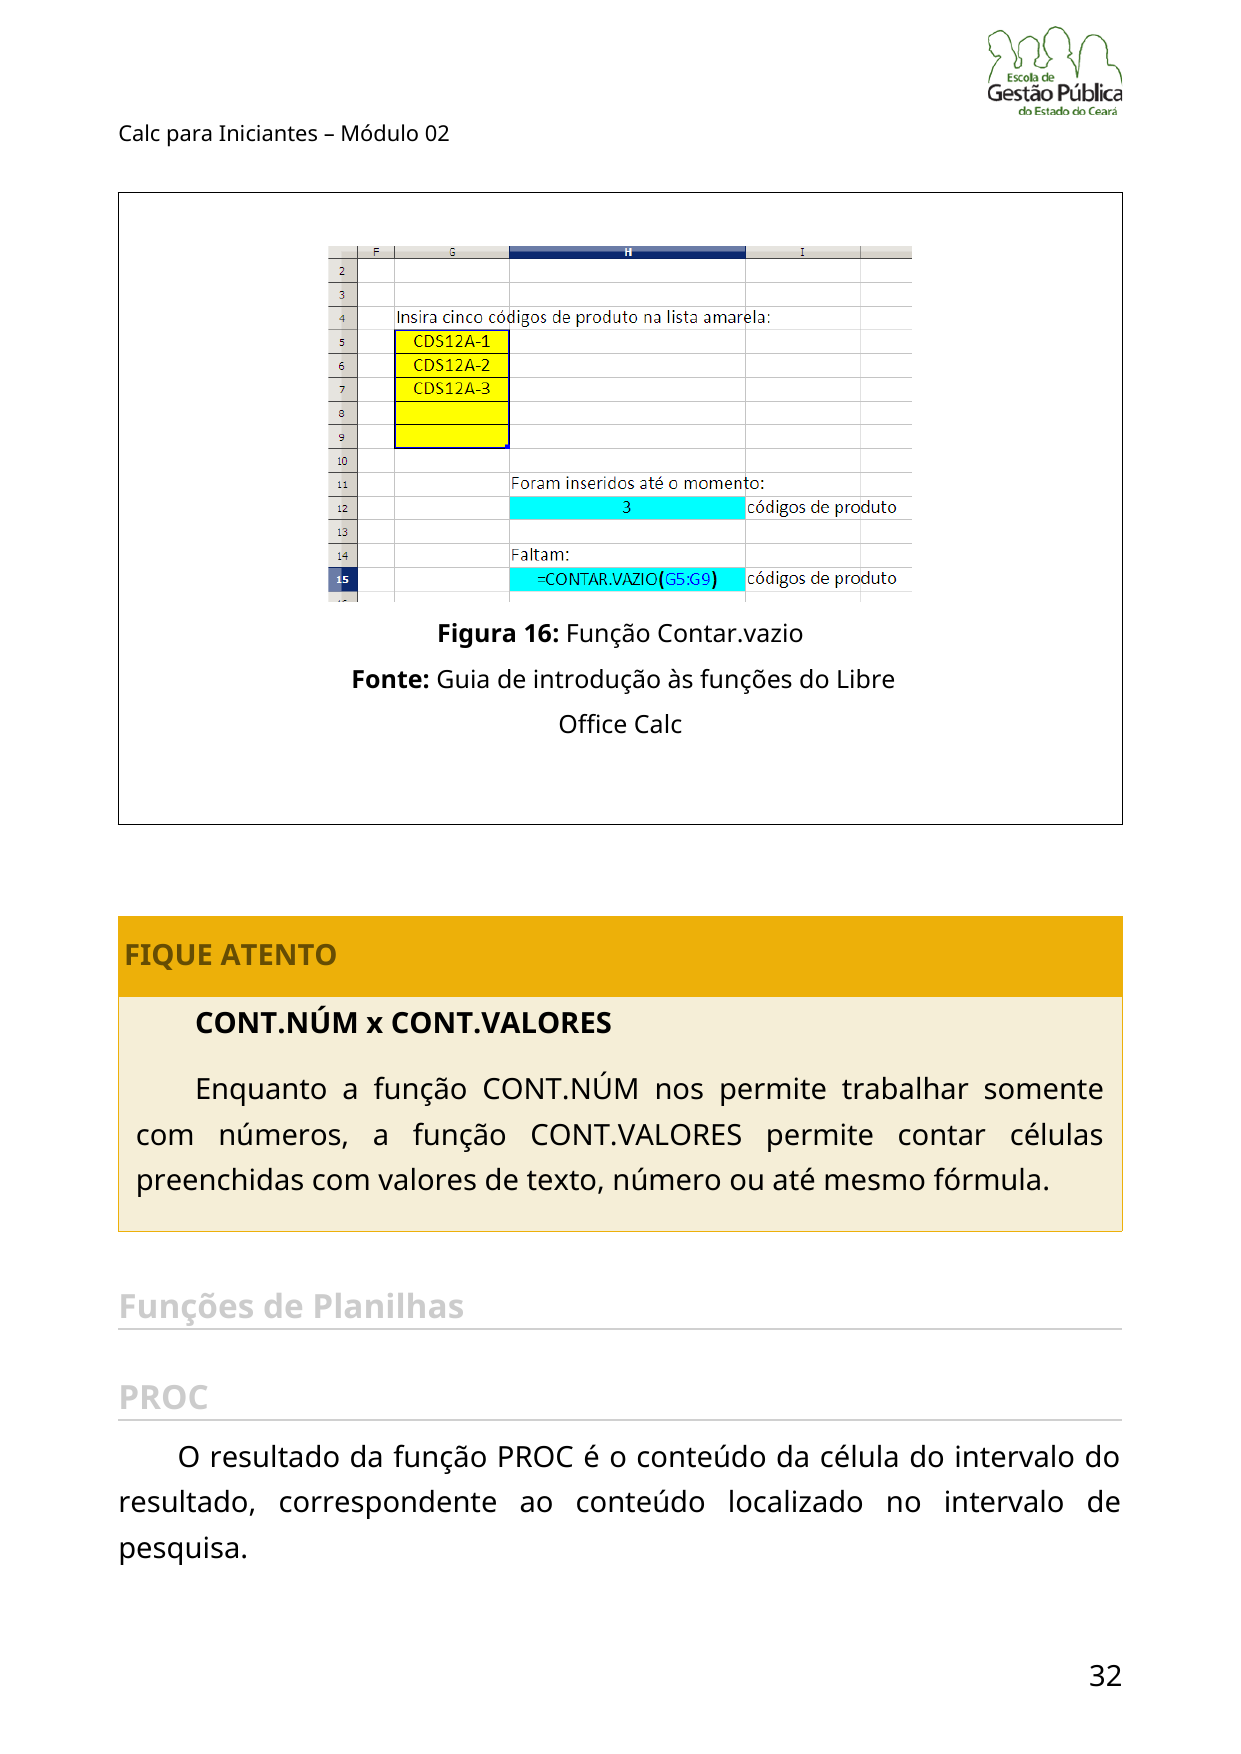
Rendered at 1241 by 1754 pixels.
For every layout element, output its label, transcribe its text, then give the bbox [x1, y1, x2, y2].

text O resultado da função PROC é o conteúdo da célula do intervalo do resultado, correspondente ao conteúdo localizado no intervalo de pesquisa. [118, 1436, 1122, 1567]
picture [328, 246, 912, 602]
table_cell A função CONTAR.VAZIO conta quantas células do intervalo indicado em ARGUMENTOS estão vazias, isto é, sem conteúdo algum. O formato da função CONT.VALORES é: =CONTAR.VAZIO(ARGUMENTOS) No nosso exemplo anterior, da função CONT.VALORES, calculamos quantas células do intervalo amarelo já haviam sido preenchidas. Podemos encontrar a informação complementar (quantas células faltam ser preenchidas) através da função CONTAR.VAZIO. No exemplo, a função CONTAR.VAZIO pode ser utilizada sobre o intervalo de G5:G9. O resultado da função na célula H15 será de 2. [119, 193, 1122, 824]
picture [118, 26, 1123, 115]
subtitle PROC [118, 1363, 1122, 1419]
table_cell CONT.NÚM x CONT.VALORES Enquanto a função CONT.NÚM nos permite trabalhar somente com números, a função CONT.VALORES permite contar células preenchidas com valores de texto, número ou até mesmo fórmula. [119, 997, 1122, 1231]
table_header FIQUE ATENTO [119, 917, 1122, 996]
subtitle Funções de Planilhas [118, 1262, 1122, 1328]
